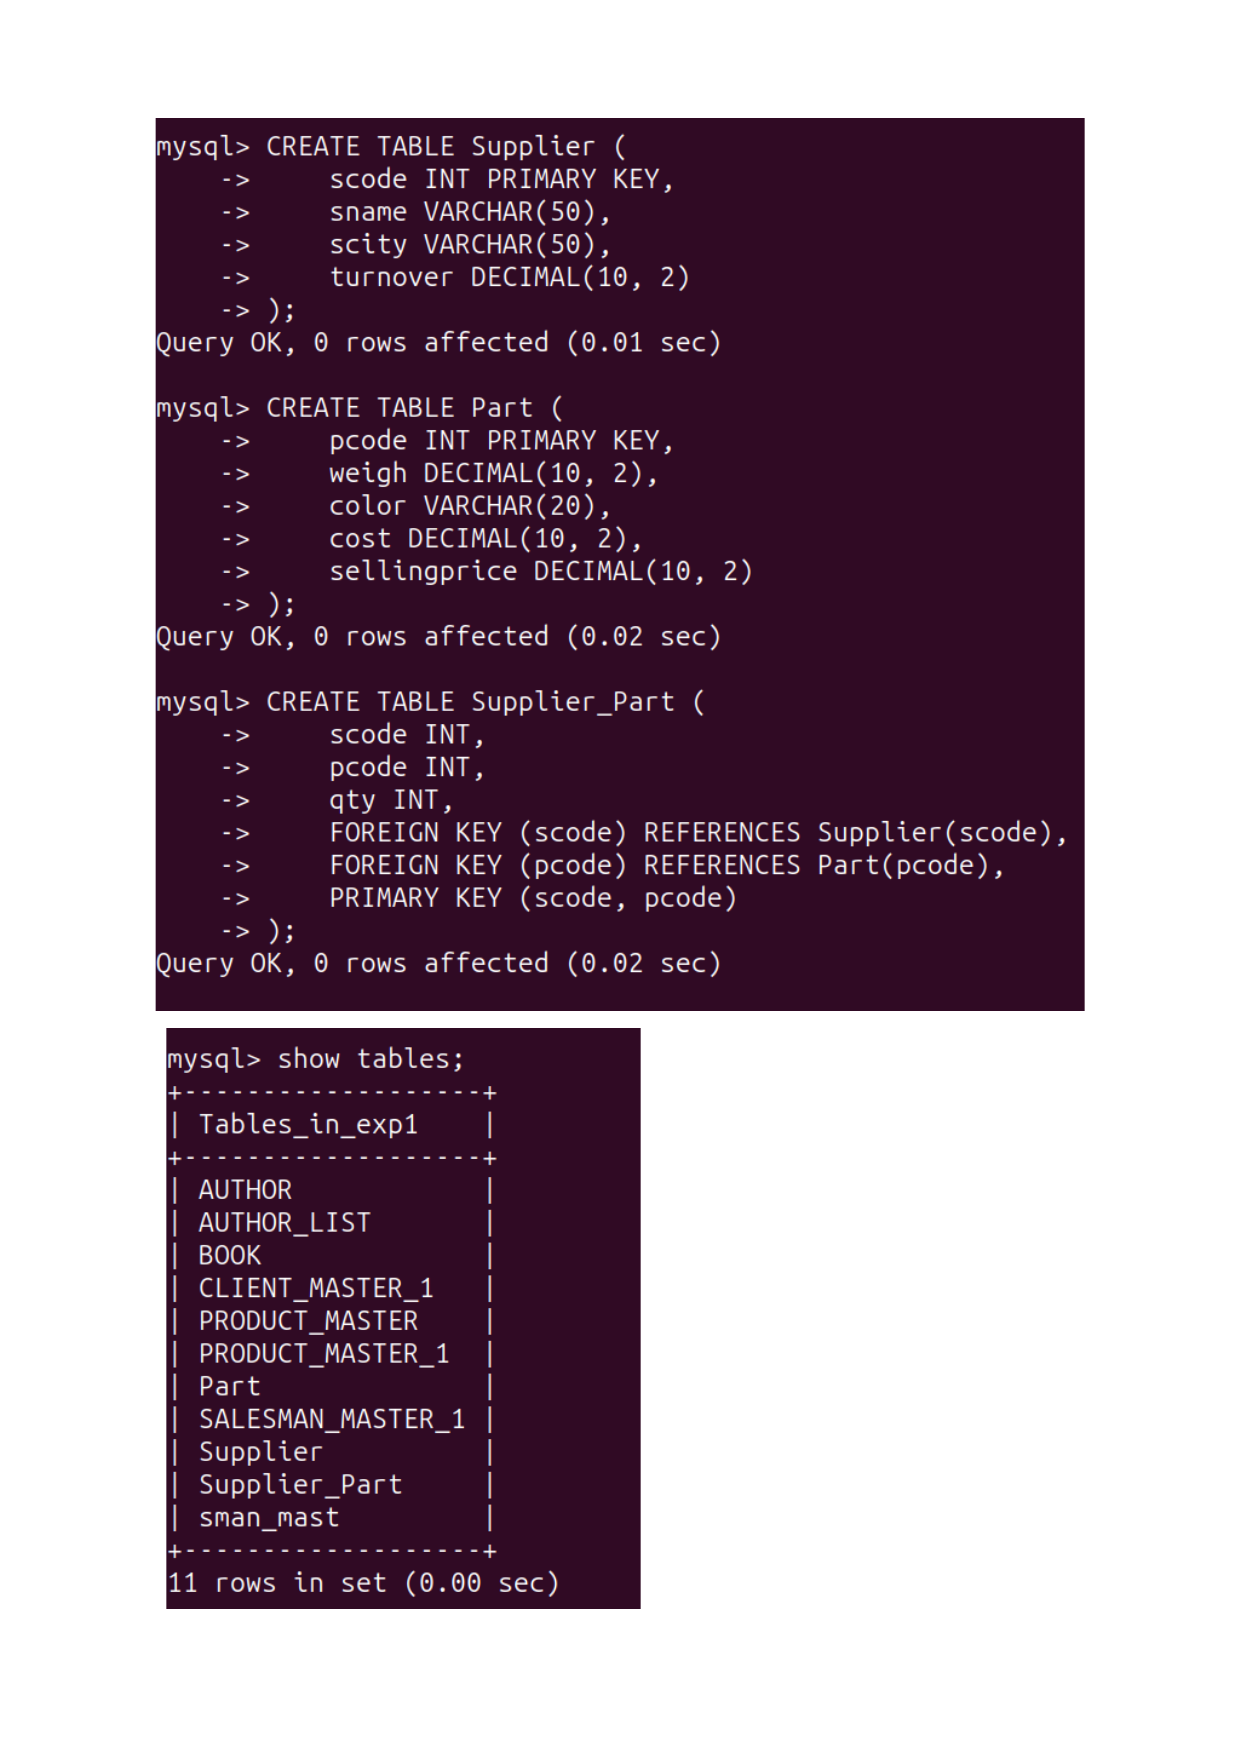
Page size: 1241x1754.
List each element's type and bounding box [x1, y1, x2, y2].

picture [155, 118, 1085, 1011]
picture [166, 1028, 641, 1609]
